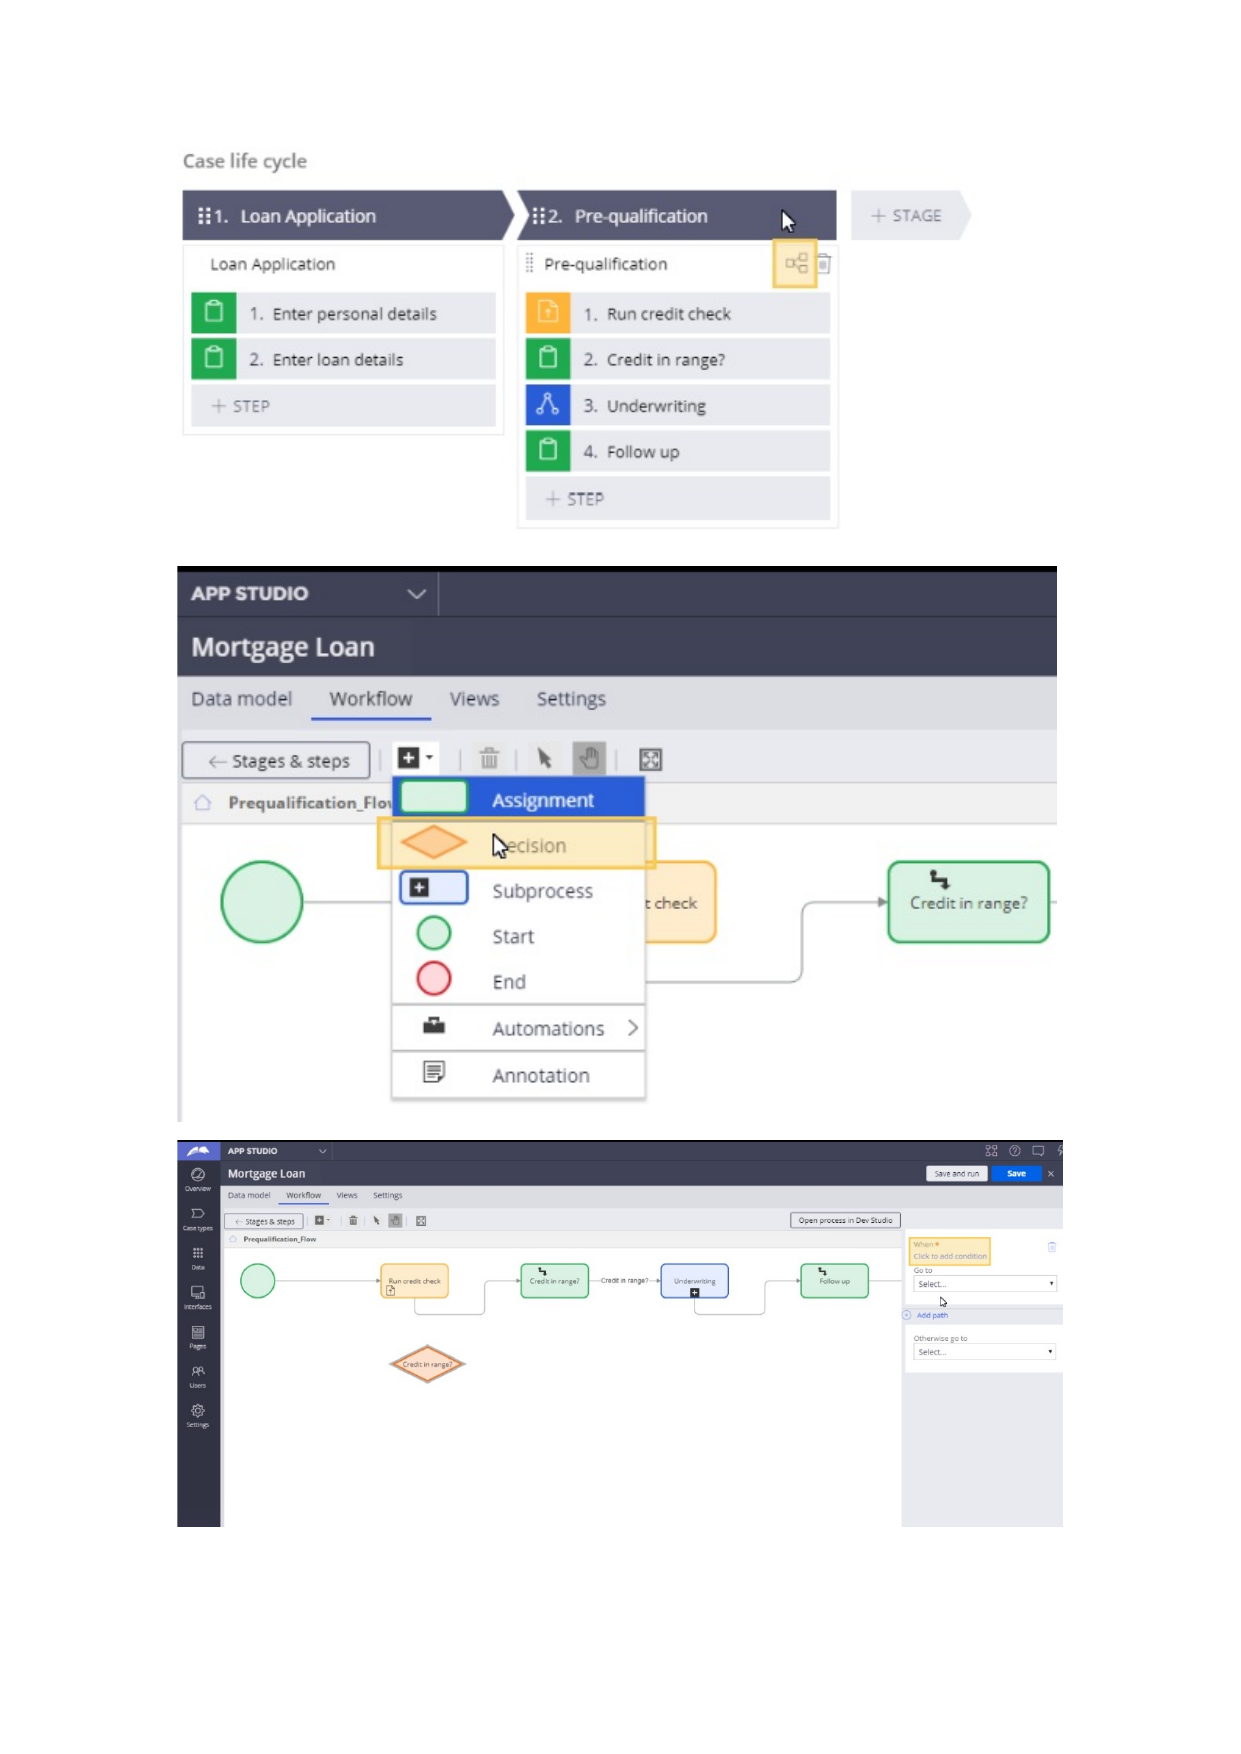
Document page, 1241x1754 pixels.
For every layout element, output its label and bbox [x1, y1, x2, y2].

picture [177, 1140, 1063, 1527]
picture [177, 147, 1063, 548]
picture [177, 566, 1057, 1122]
